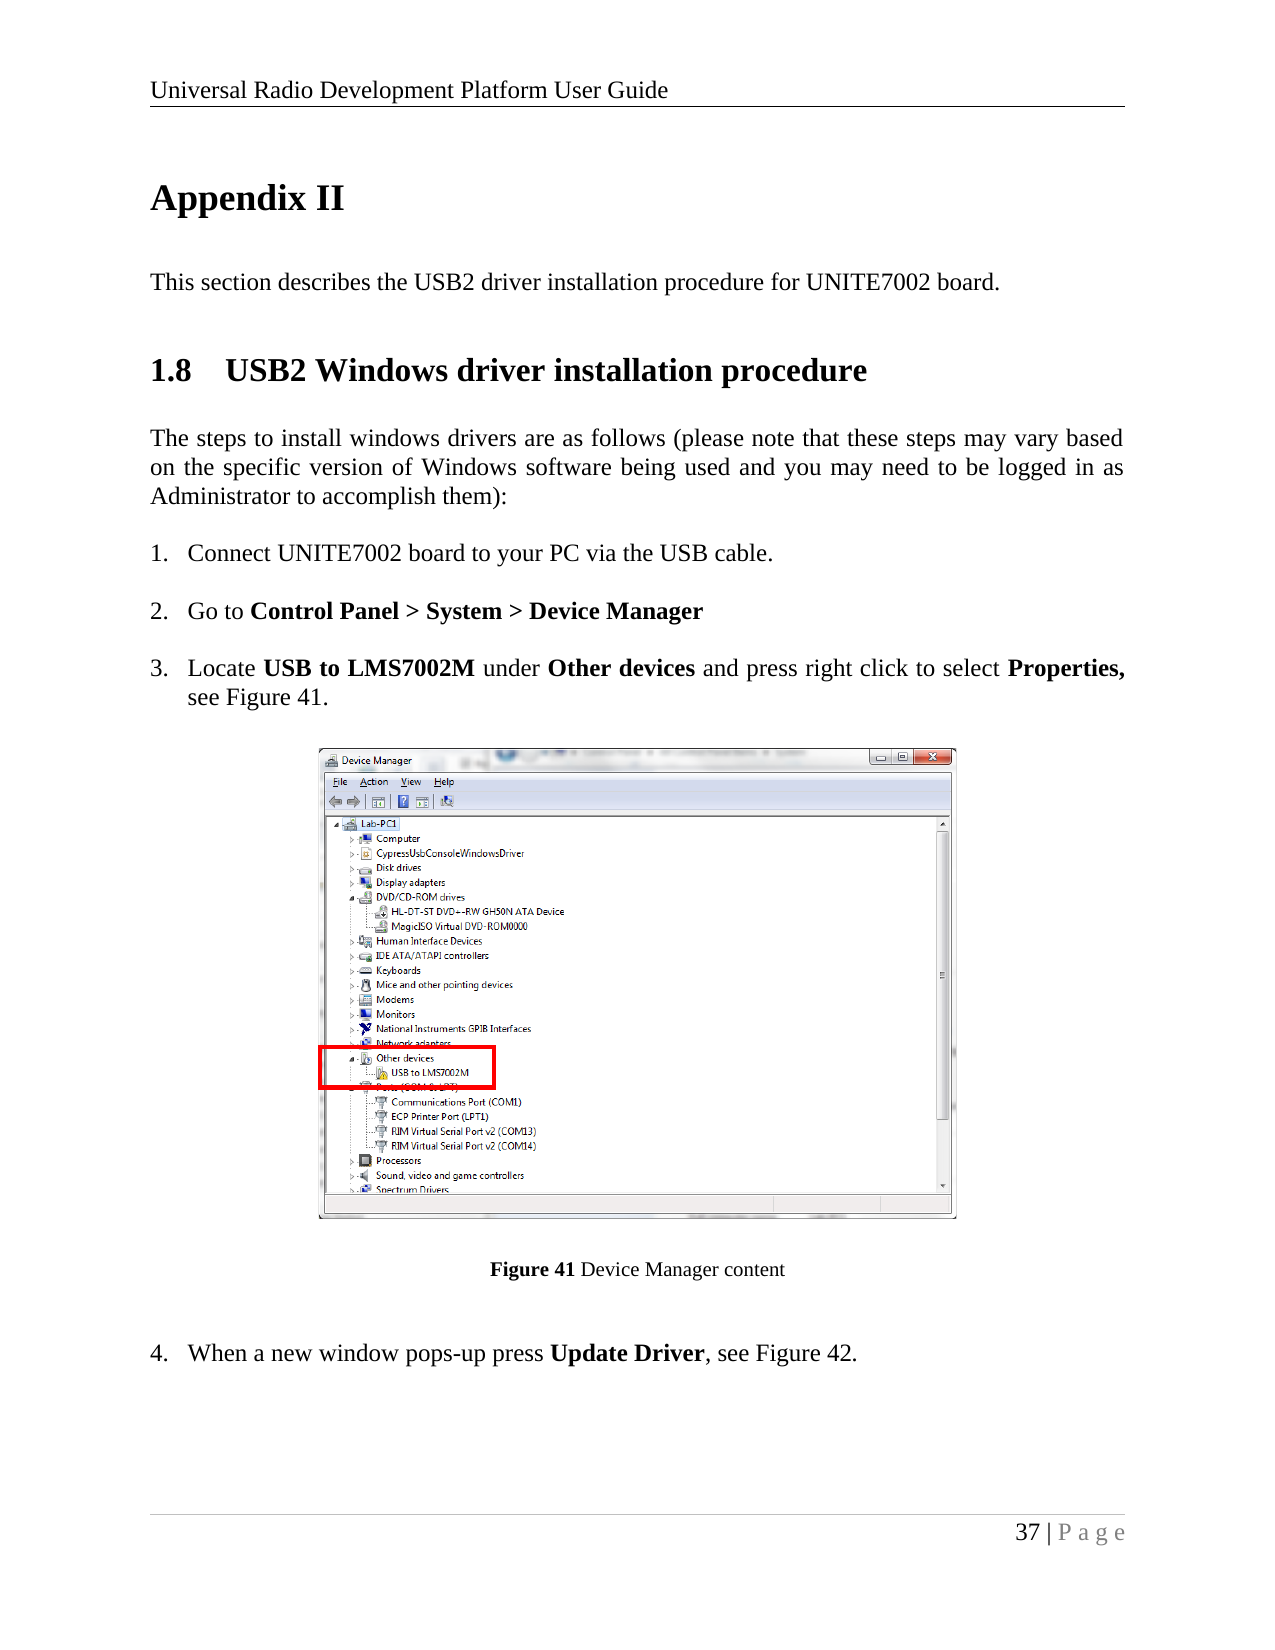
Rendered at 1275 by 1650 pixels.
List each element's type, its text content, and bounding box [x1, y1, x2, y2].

list Locate USB to LMS7002M under Other devices and press right click to select Properties, see Figure 41. [150, 653, 1125, 711]
picture [318, 748, 957, 1219]
text The steps to install windows drivers are as follows (please note that these steps may vary based on the specific version of Windows software being used and you may need to be logged in as Administrator to accomplish them): [150, 423, 1125, 509]
list Connect UNITE7002 board to your PC via the USB cable. [150, 538, 1125, 567]
list Go to Control Panel > System > Device Manager [150, 596, 1125, 624]
subtitle Appendix II [150, 175, 1125, 218]
text This section describes the USB2 driver installation procedure for UNITE7002 board. [150, 267, 1125, 296]
list When a new window pops-up press Update Driver, see Figure 42. [150, 1338, 1125, 1367]
picture [322, 1049, 492, 1085]
text Figure 41 Device Manager content [150, 1257, 1125, 1281]
subtitle USB2 Windows driver installation procedure [150, 350, 1125, 388]
